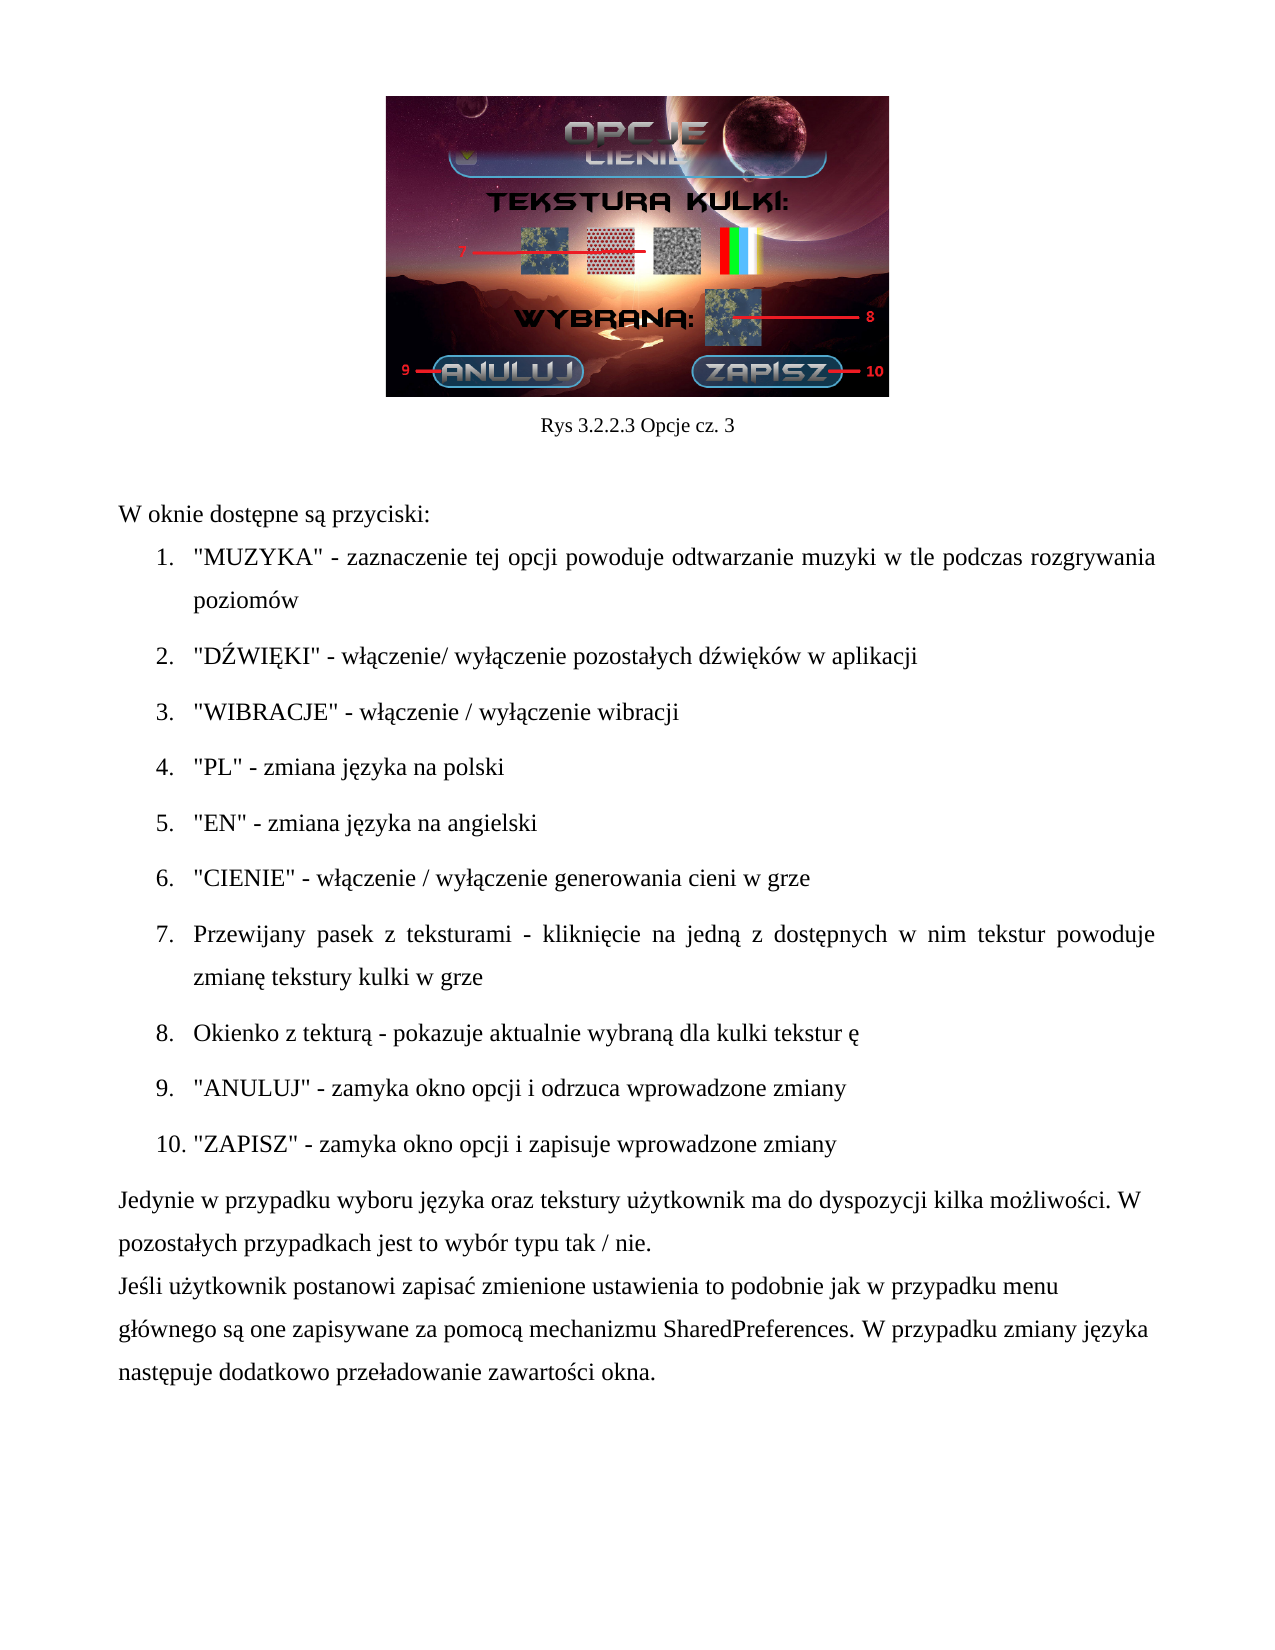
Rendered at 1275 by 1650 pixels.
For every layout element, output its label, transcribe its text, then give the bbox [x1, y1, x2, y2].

list "WIBRACJE" - włączenie / wyłączenie wibracji [156, 697, 1157, 725]
list "CIENIE" - włączenie / wyłączenie generowania cieni w grze [156, 863, 1157, 892]
list "ANULUJ" - zamyka okno opcji i odrzuca wprowadzone zmiany [156, 1073, 1157, 1102]
text Jedynie w przypadku wyboru języka oraz tekstury użytkownik ma do dyspozycji kilka możliwości. W pozostałych przypadkach jest to wybór typu tak / nie. Jeśli użytkownik postanowi zapisać zmienione ustawienia to podobnie jak w przypadku menu głównego są one zapisywane za pomocą mechanizmu SharedPreferences. W przypadku zmiany języka następuje dodatkowo przeładowanie zawartości okna. [118, 1185, 1157, 1386]
text Rys 3.2.2.3 Opcje cz. 3 [118, 413, 1157, 437]
list "EN" - zmiana języka na angielski [156, 808, 1157, 837]
list "PL" - zmiana języka na polski [156, 752, 1157, 781]
list "DŹWIĘKI" - włączenie/ wyłączenie pozostałych dźwięków w aplikacji [156, 641, 1157, 670]
text W oknie dostępne są przyciski: [118, 499, 1157, 528]
picture [385, 96, 890, 397]
list Okienko z tekturą - pokazuje aktualnie wybraną dla kulki tekstur ę [156, 1018, 1157, 1047]
list Przewijany pasek z teksturami - kliknięcie na jedną z dostępnych w nim tekstur powoduje zmianę tekstury kulki w grze [156, 919, 1157, 991]
list "MUZYKA" - zaznaczenie tej opcji powoduje odtwarzanie muzyki w tle podczas rozgrywania poziomów [156, 542, 1157, 614]
list "ZAPISZ" - zamyka okno opcji i zapisuje wprowadzone zmiany [156, 1129, 1157, 1158]
